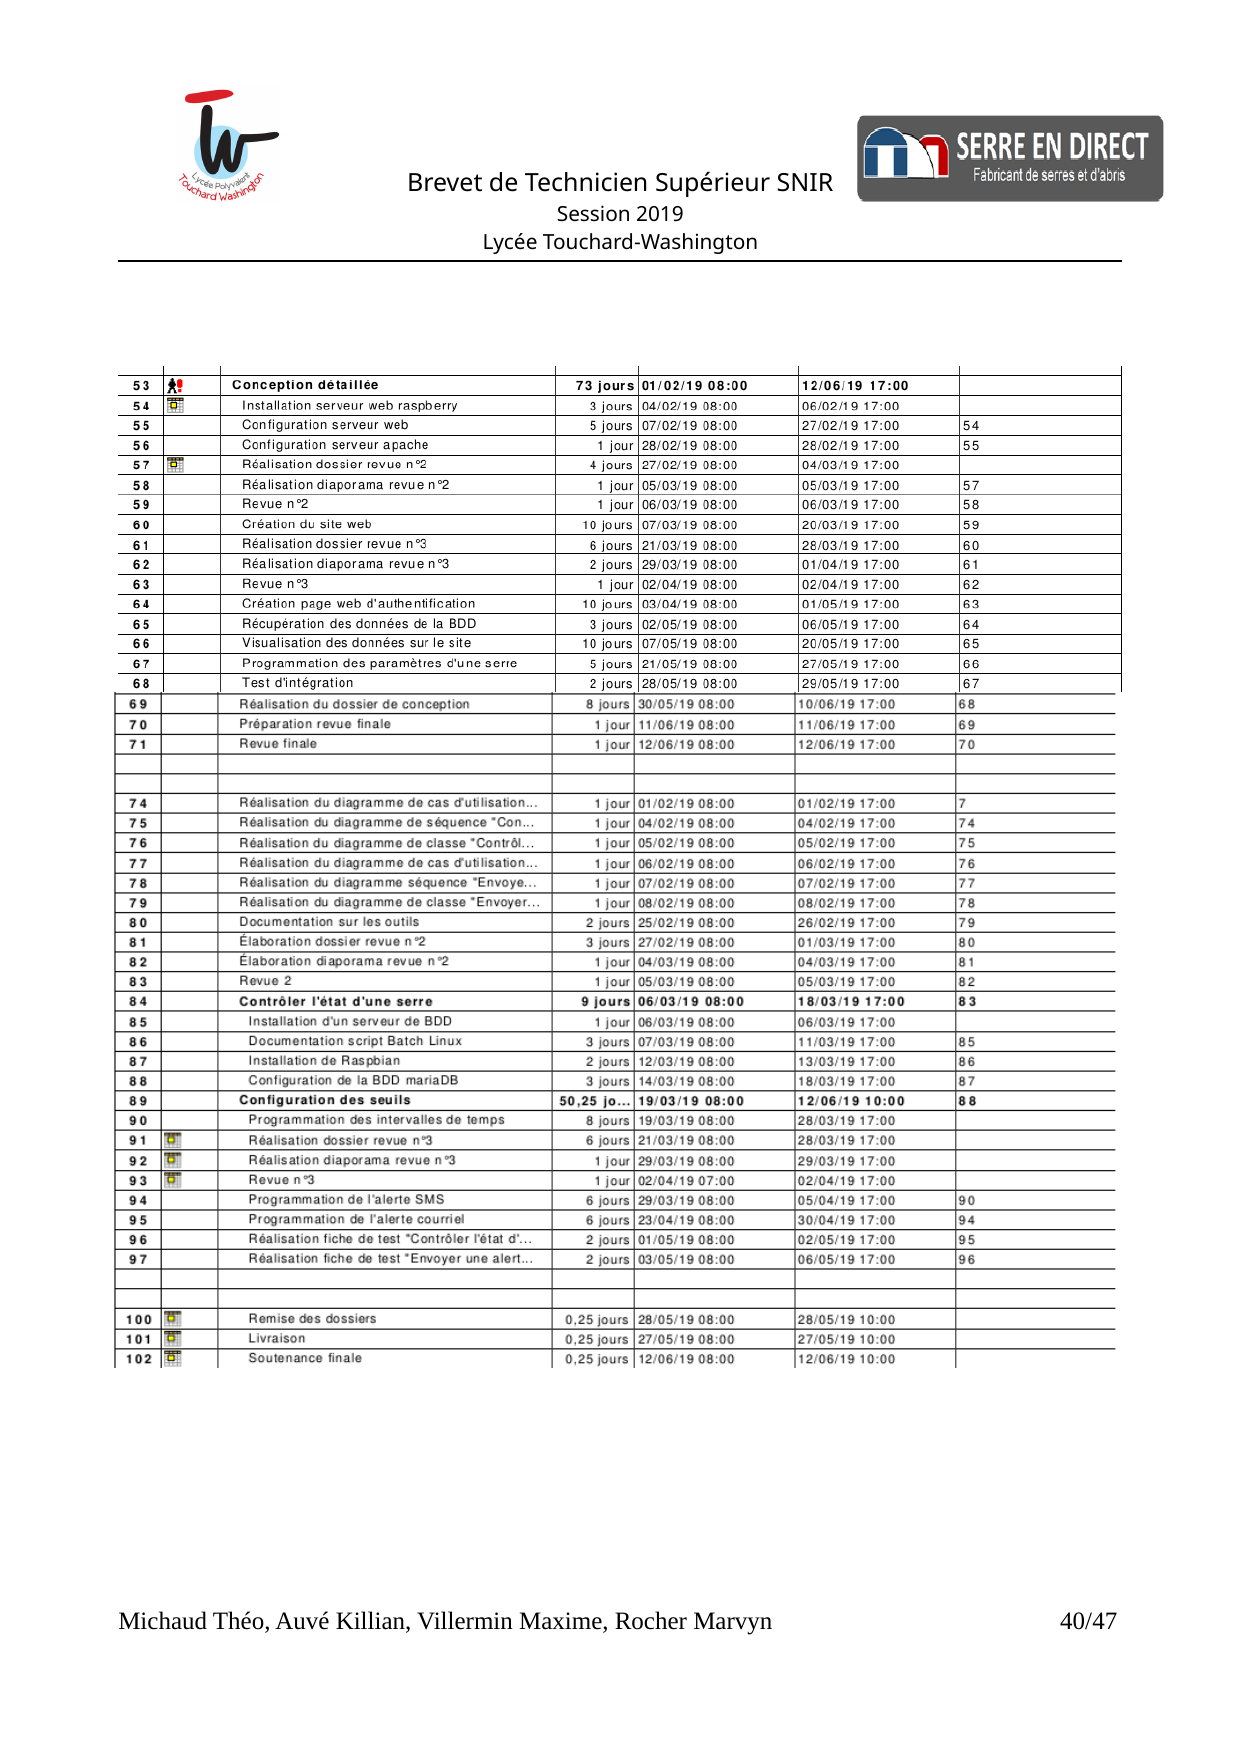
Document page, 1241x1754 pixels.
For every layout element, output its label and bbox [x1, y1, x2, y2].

picture [176, 86, 281, 203]
picture [852, 113, 1167, 206]
picture [111, 366, 1123, 1368]
